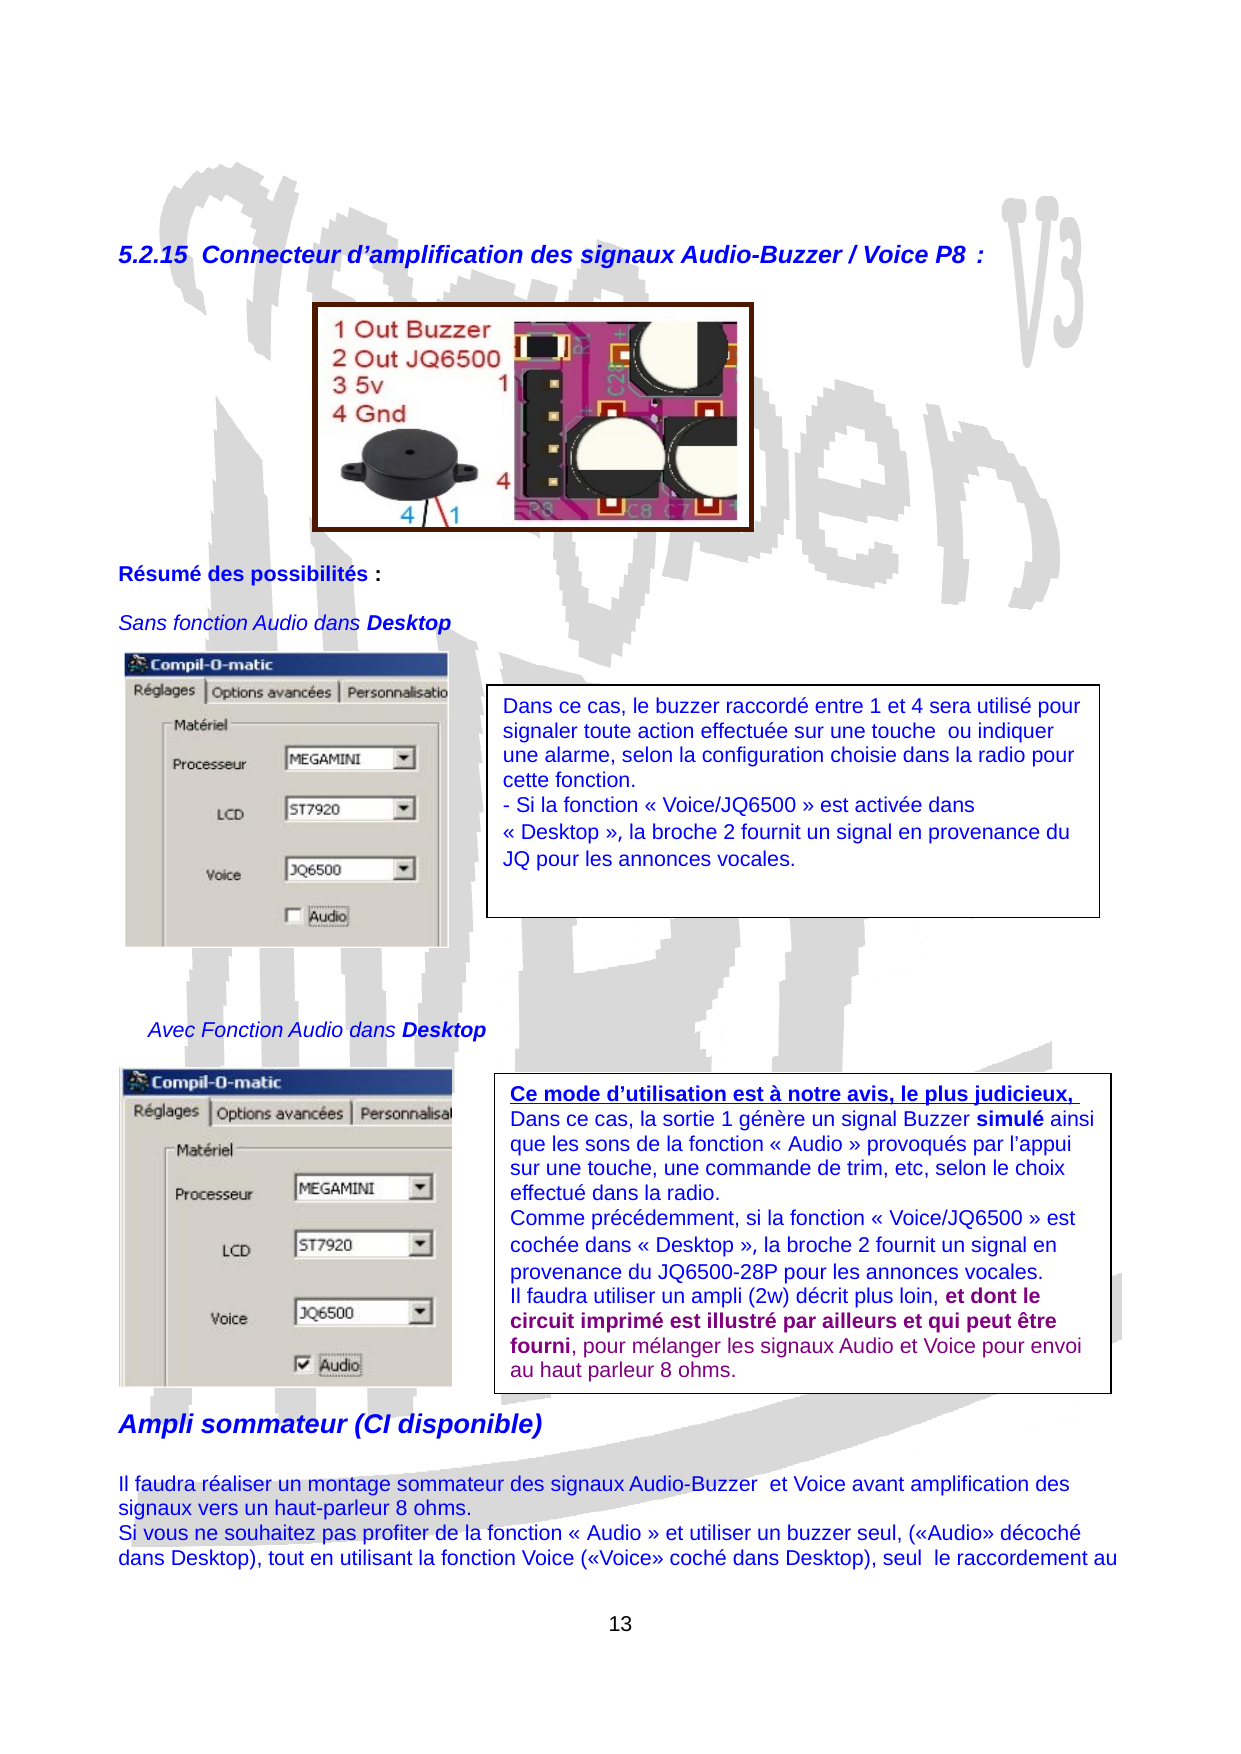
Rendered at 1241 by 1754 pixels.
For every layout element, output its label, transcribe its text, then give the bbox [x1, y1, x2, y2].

text Il faudra réaliser un montage sommateur des signaux Audio-Buzzer et Voice avant amplification des signaux vers un haut-parleur 8 ohms. [118, 1471, 1122, 1520]
text Il faudra utiliser un ampli (2w) décrit plus loin, et dont le circuit imprimé est illustré par ailleurs et qui peut être fourni, pour mélanger les signaux Audio et Voice pour envoi au haut parleur 8 ohms. [510, 1284, 1095, 1382]
text Dans ce cas, la sortie 1 génère un signal Buzzer simulé ainsi que les sons de la fonction « Audio » provoqués par l’appui sur une touche, une commande de trim, etc, selon le choix effectué dans la radio. [510, 1106, 1095, 1205]
text Ampli sommateur (CI disponible) [118, 1190, 1122, 1440]
subtitle 5.2.15 Connecteur d’amplification des signaux Audio-Buzzer / Voice P8 : [118, 240, 1122, 269]
text Avec Fonction Audio dans Desktop [118, 1017, 1122, 1042]
picture [119, 1067, 452, 1388]
text - Si la fonction « Voice/JQ6500 » est activée dans « Desktop », la broche 2 fournit un signal en provenance du JQ pour les annonces vocales. [503, 792, 1084, 871]
text Résumé des possibilités : [118, 561, 1122, 586]
picture [124, 651, 449, 948]
text Dans ce cas, le buzzer raccordé entre 1 et 4 sera utilisé pour signaler toute action effectuée sur une touche ou indiquer une alarme, selon la configuration choisie dans la radio pour cette fonction. [503, 693, 1084, 792]
text Ce mode d’utilisation est à notre avis, le plus judicieux, [510, 1082, 1095, 1106]
text Sans fonction Audio dans Desktop [118, 610, 1122, 635]
text Si vous ne souhaitez pas profiter de la fonction « Audio » et utiliser un buzzer seul, («Audio» décoché dans Desktop), tout en utilisant la fonction Voice («Voice» coché dans Desktop), seul le raccordement au [118, 1520, 1122, 1570]
text Comme précédemment, si la fonction « Voice/JQ6500 » est cochée dans « Desktop », la broche 2 fournit un signal en provenance du JQ6500-28P pour les annonces vocales. [510, 1205, 1095, 1284]
picture [318, 307, 749, 527]
